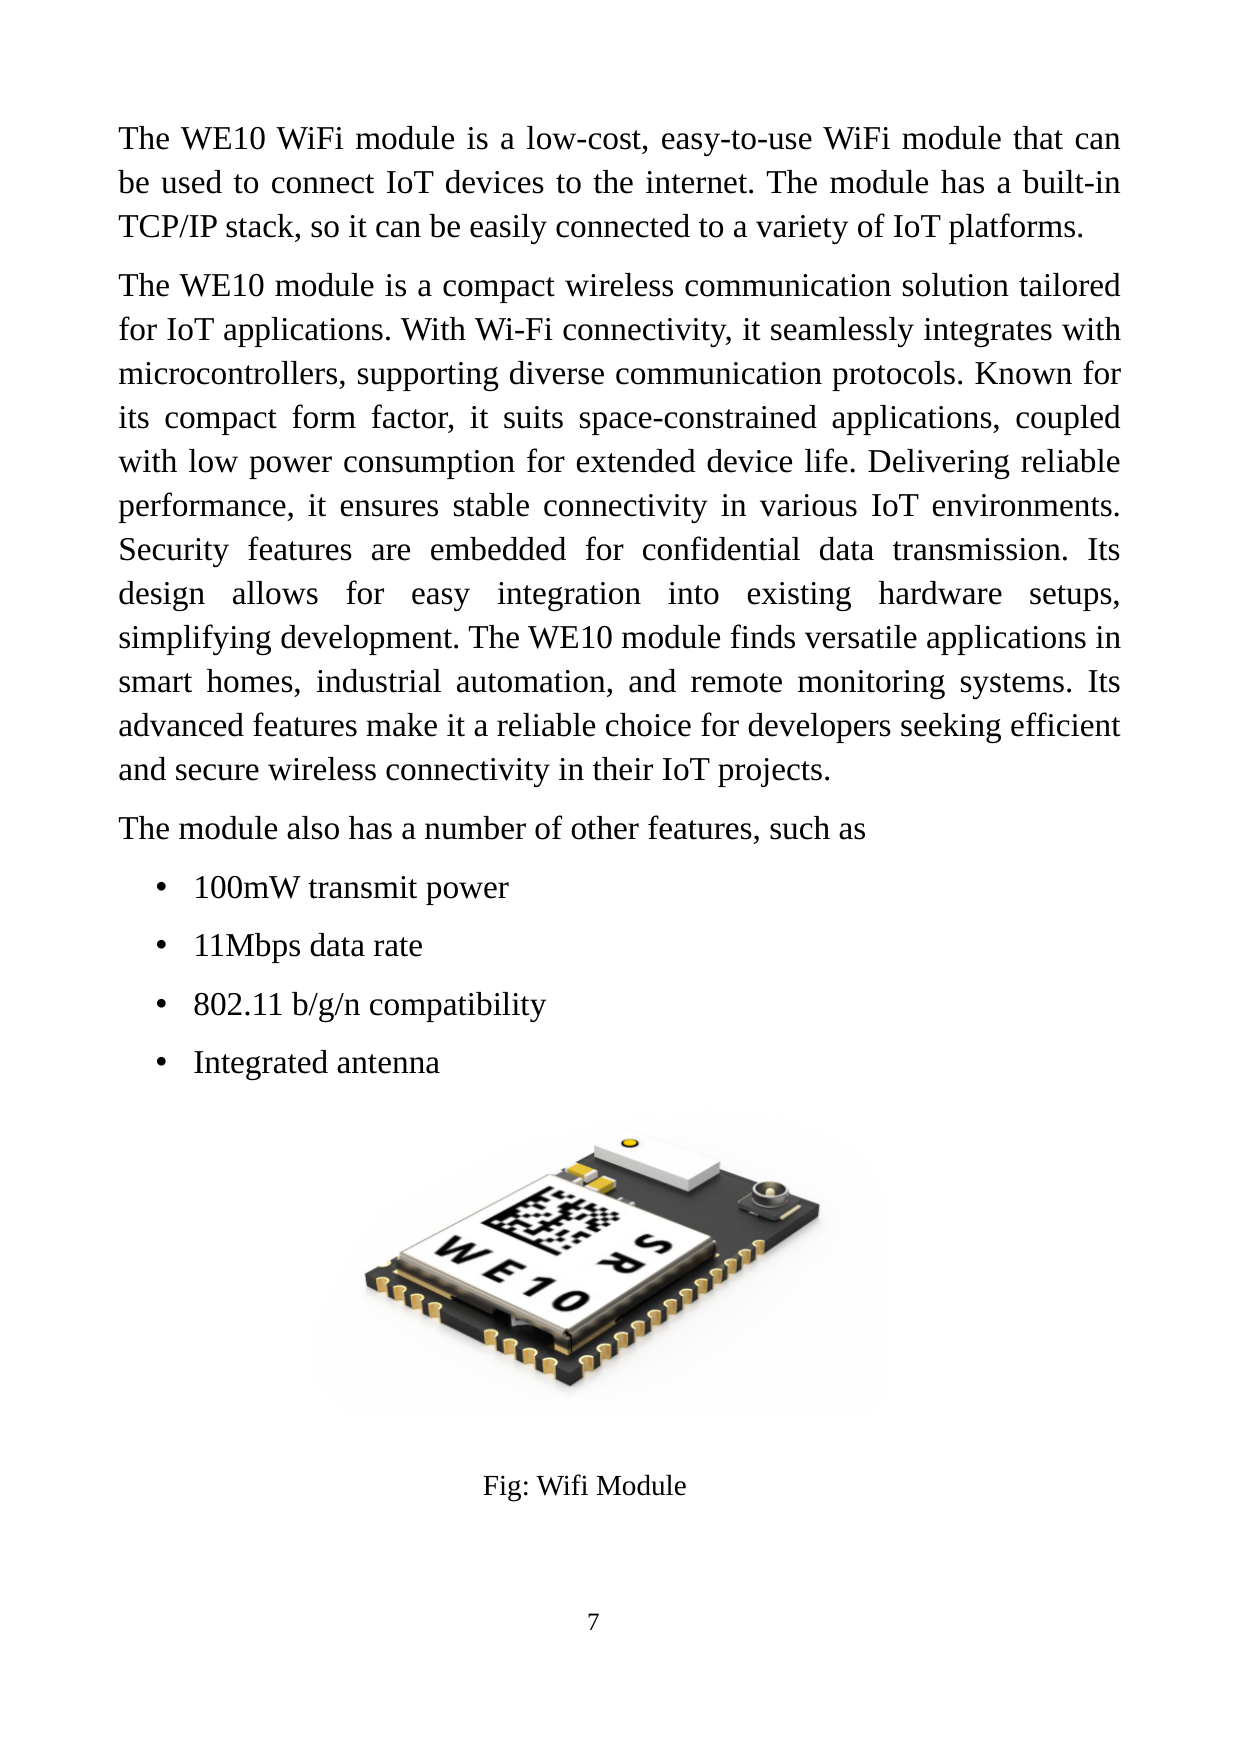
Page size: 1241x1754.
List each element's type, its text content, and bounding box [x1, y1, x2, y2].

text Fig: Wifi Module [118, 1468, 1122, 1502]
list Integrated antenna [156, 1043, 1122, 1081]
list 11Mbps data rate [156, 926, 1122, 964]
text The WE10 module is a compact wireless communication solution tailored for IoT applications. With Wi-Fi connectivity, it seamlessly integrates with microcontrollers, supporting diverse communication protocols. Known for its compact form factor, it suits space-constrained applications, coupled with low power consumption for extended device life. Delivering reliable performance, it ensures stable connectivity in various IoT environments. Security features are embedded for confidential data transmission. Its design allows for easy integration into existing hardware setups, simplifying development. The WE10 module finds versatile applications in smart homes, industrial automation, and remote monitoring systems. Its advanced features make it a reliable choice for developers seeking efficient and secure wireless connectivity in their IoT projects. [118, 265, 1122, 788]
picture [309, 1098, 885, 1411]
list 100mW transmit power [156, 867, 1122, 905]
list 802.11 b/g/n compatibility [156, 984, 1122, 1022]
text The WE10 WiFi module is a low-cost, easy-to-use WiFi module that can be used to connect IoT devices to the internet. The module has a built-in TCP/IP stack, so it can be easily connected to a variety of IoT platforms. [118, 118, 1122, 244]
text The module also has a number of other features, such as [118, 808, 1122, 847]
